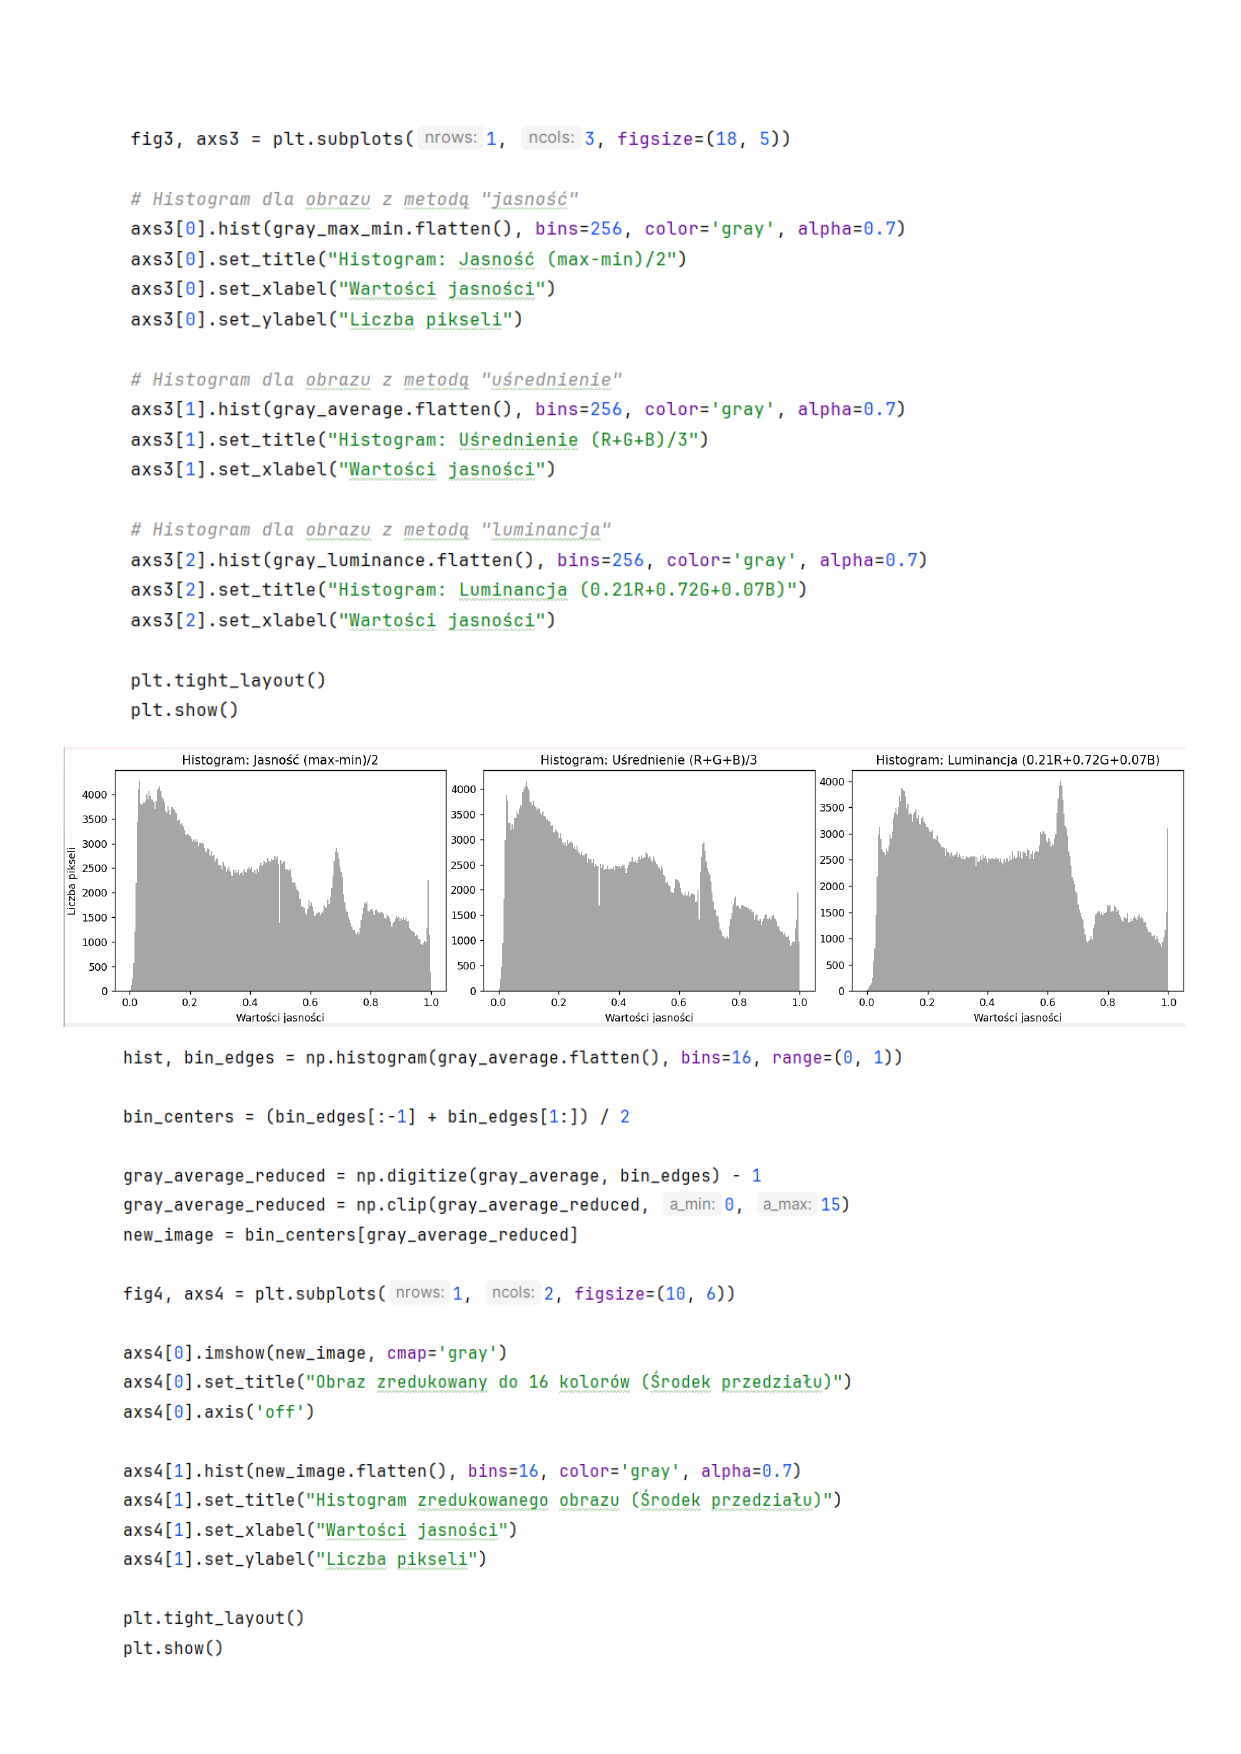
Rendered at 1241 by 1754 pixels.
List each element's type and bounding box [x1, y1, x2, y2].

picture [116, 1042, 911, 1667]
picture [63, 747, 1186, 1027]
picture [124, 122, 941, 727]
